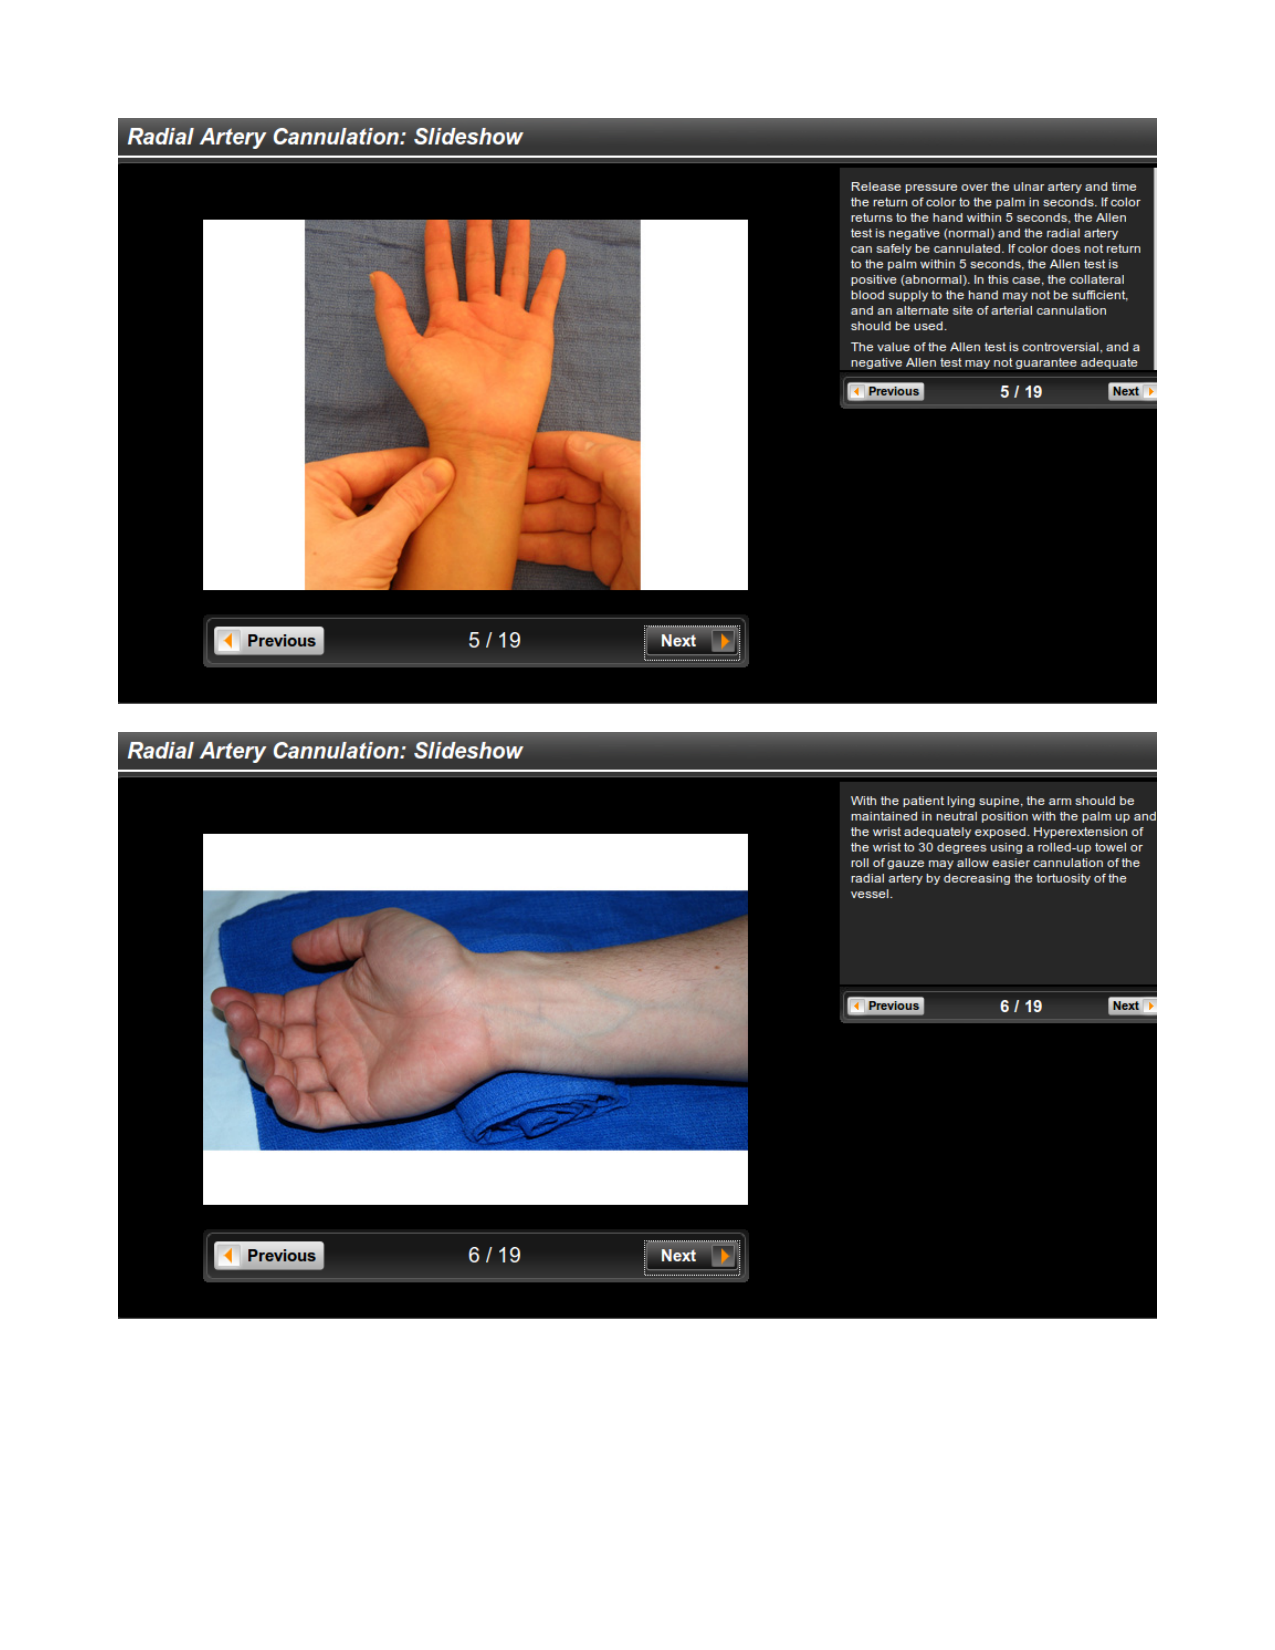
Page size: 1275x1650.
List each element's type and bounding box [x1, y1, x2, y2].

picture [118, 732, 1157, 1319]
picture [118, 118, 1157, 704]
